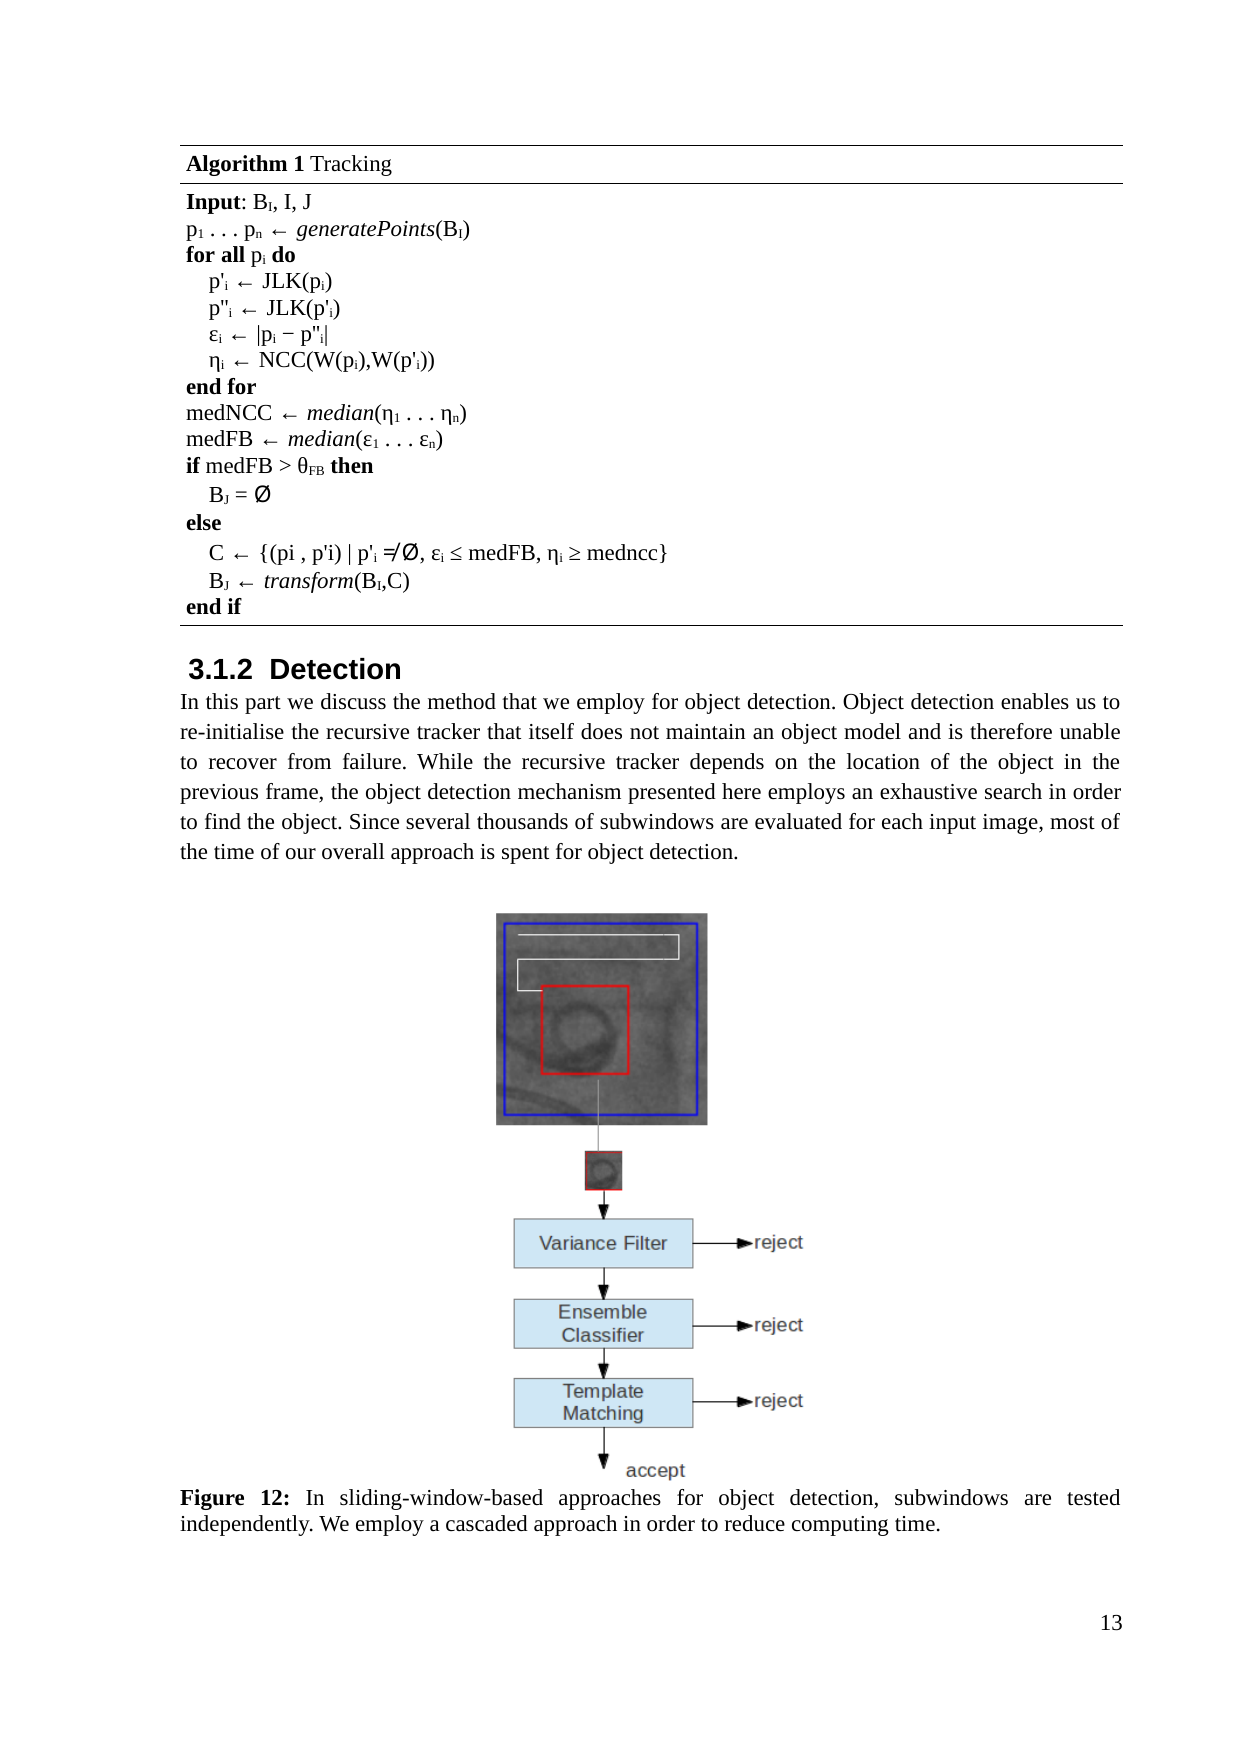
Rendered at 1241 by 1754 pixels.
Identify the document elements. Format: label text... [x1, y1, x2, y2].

table_header Algorithm 1 Tracking [180, 146, 1122, 182]
table_cell Figure 12: In sliding-window-based approaches for object detection, subwindows are tested independently. We employ a cascaded approach in order to reduce computing time. [180, 1484, 1122, 1536]
table_header [814, 904, 1122, 1484]
text In this part we discuss the method that we employ for object detection. Object detection enables us to re-initialise the recursive tracker that itself does not maintain an object model and is therefore unable to recover from failure. While the recursive tracker depends on the location of the object in the previous frame, the object detection mechanism presented here employs an exhaustive search in order to find the object. Since several thousands of subwindows are evaluated for each input image, most of the time of our overall approach is spent for object detection. [180, 685, 1122, 865]
picture [488, 904, 814, 1484]
table_cell Input: BI, I, J p1 . . . pn ← generatePoints(BI) for all pi do p'i ← JLK(pi) p''i ← JLK(p'i) εi ← |pi − p''i| ηi ← NCC(W(pi),W(p'i)) end for medNCC ← median(η1 . . . ηn) medFB ← median(ε1 . . . εn) if medFB > θFB then BJ = Ø else C ← {(pi , p'i) | p'i ≠ Ø, εi ≤ medFB, ηi ≥ medncc} BJ ← transform(BI,C) end if [180, 184, 1122, 625]
table_header [180, 904, 488, 1484]
subtitle Detection [180, 652, 1122, 685]
